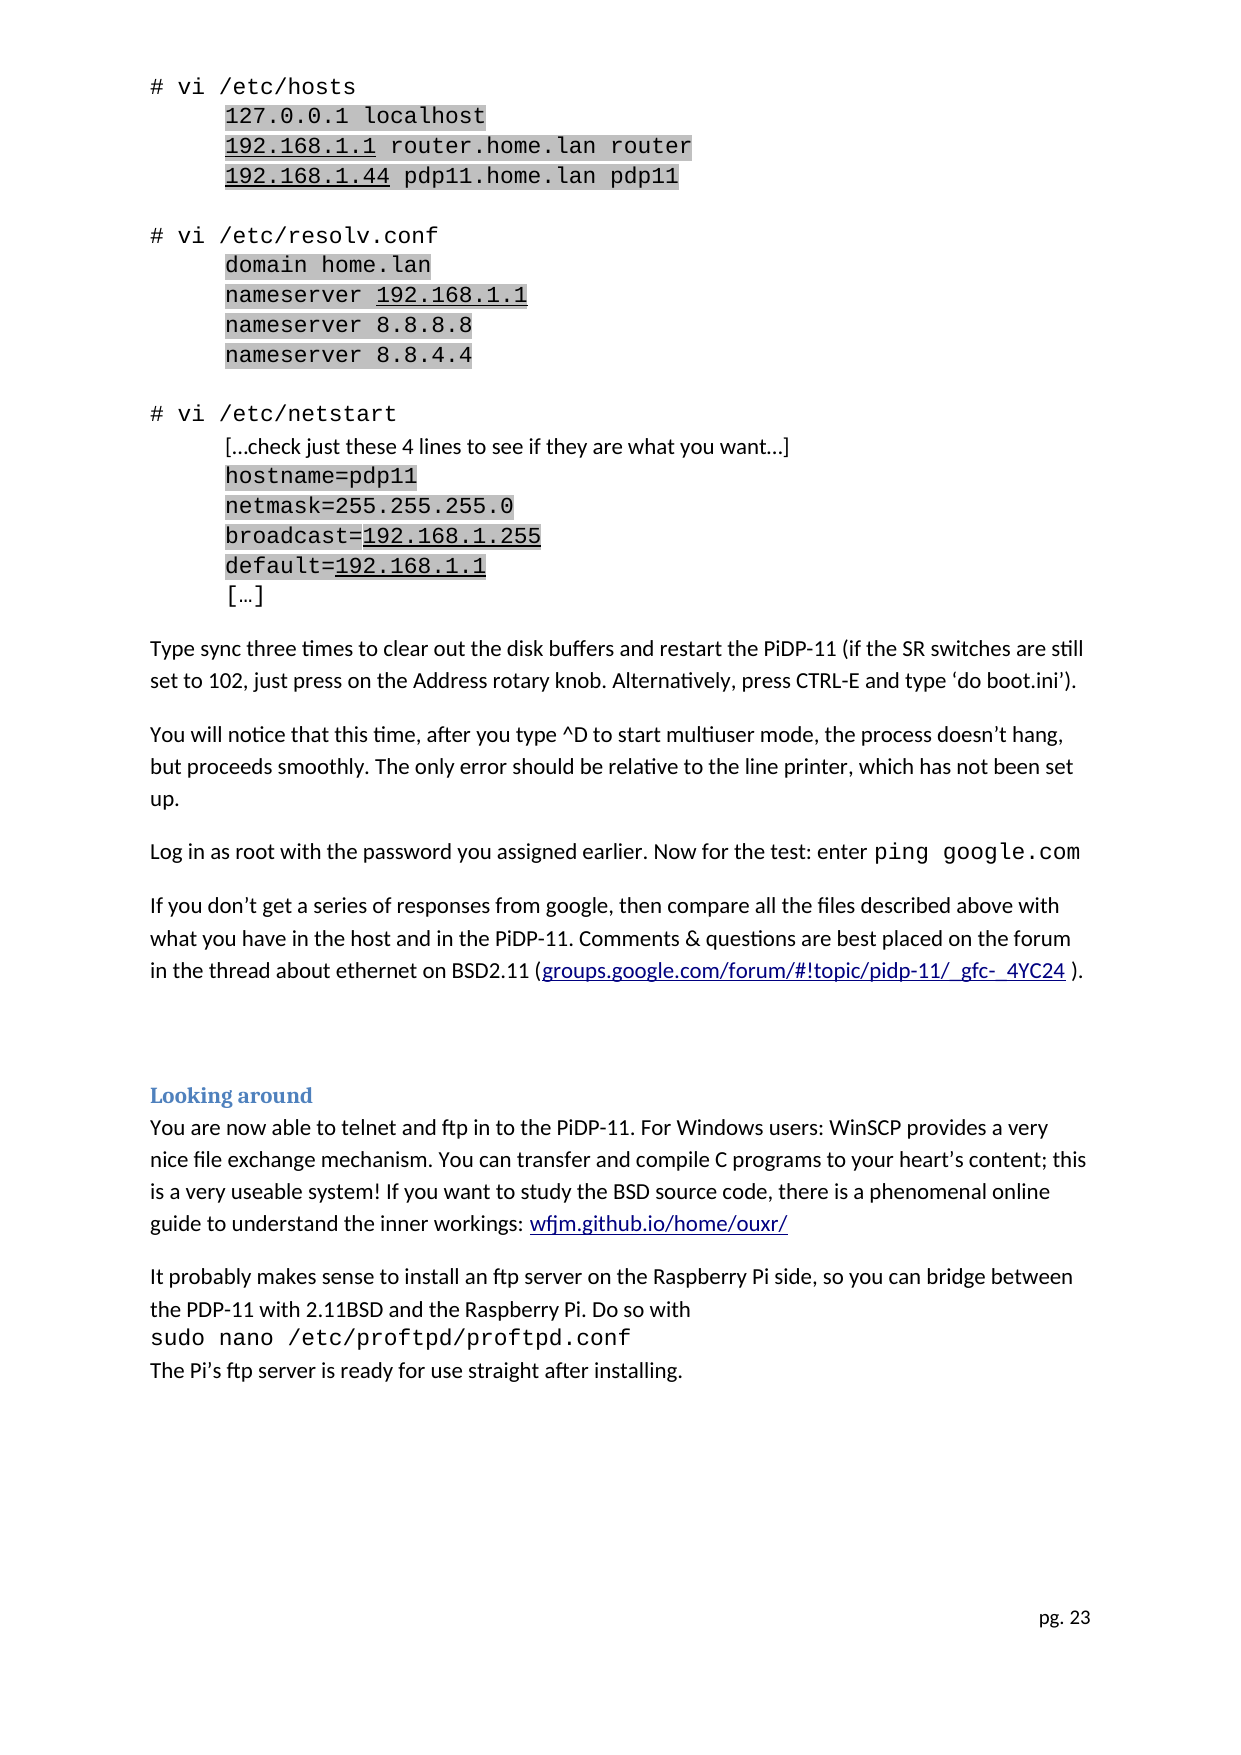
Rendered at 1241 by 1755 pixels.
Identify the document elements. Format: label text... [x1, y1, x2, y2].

text # vi /etc/resolv.conf [150, 224, 1090, 250]
text domain home.lan [225, 254, 1090, 280]
text 192.168.1.44 pdp11.home.lan pdp11 [225, 164, 1090, 190]
text default=192.168.1.1 [225, 554, 1090, 580]
text You are now able to telnet and ftp in to the PiDP-11. For Windows users: WinSCP provides a very nice file exchange mechanism. You can transfer and compile C programs to your heart’s content; this is a very useable system! If you want to study the BSD source code, there is a phenomenal online guide to understand the inner workings: wfjm.github.io/home/ouxr/ [150, 1113, 1090, 1237]
text […check just these 4 lines to see if they are what you want…] [225, 432, 1090, 461]
text # vi /etc/hosts [150, 75, 1090, 101]
text netmask=255.255.255.0 [225, 494, 1090, 520]
text 192.168.1.1 router.home.lan router [225, 134, 1090, 161]
text nameserver 8.8.8.8 [225, 313, 1090, 339]
text broadcast=192.168.1.255 [225, 524, 1090, 550]
text You will notice that this time, after you type ^D to start multiuser mode, the process doesn’t hang, but proceeds smoothly. The only error should be relative to the line printer, which has not been set up. [150, 720, 1090, 812]
text Type sync three times to clear out the disk buffers and restart the PiDP-11 (if the SR switches are still set to 102, just press on the Address rotary knob. Alternatively, press CTRL-E and type ‘do boot.ini’). [150, 634, 1090, 695]
text nameserver 8.8.4.4 [225, 343, 1090, 369]
text 127.0.0.1 localhost [225, 105, 1090, 131]
text Looking around [150, 1083, 1090, 1109]
text It probably makes sense to install an ftp server on the Raspberry Pi side, so you can bridge between the PDP-11 with 2.11BSD and the Raspberry Pi. Do so with sudo nano /etc/proftpd/proftpd.conf The Pi’s ftp server is ready for use straight after installing. [150, 1262, 1090, 1385]
text # vi /etc/netstart [150, 403, 1090, 429]
text Log in as root with the password you assigned earlier. Now for the test: enter ping google.com [150, 837, 1090, 866]
text hostname=pdp11 [225, 465, 1090, 491]
text nameserver 192.168.1.1 [225, 283, 1090, 309]
text […] [225, 584, 1090, 610]
text If you don’t get a series of responses from google, then compare all the files described above with what you have in the host and in the PiDP-11. Comments & questions are best placed on the forum in the thread about ethernet on BSD2.11 (groups.google.com/forum/#!topic/pidp-11/_gfc-_4YC24 ). [150, 891, 1090, 984]
